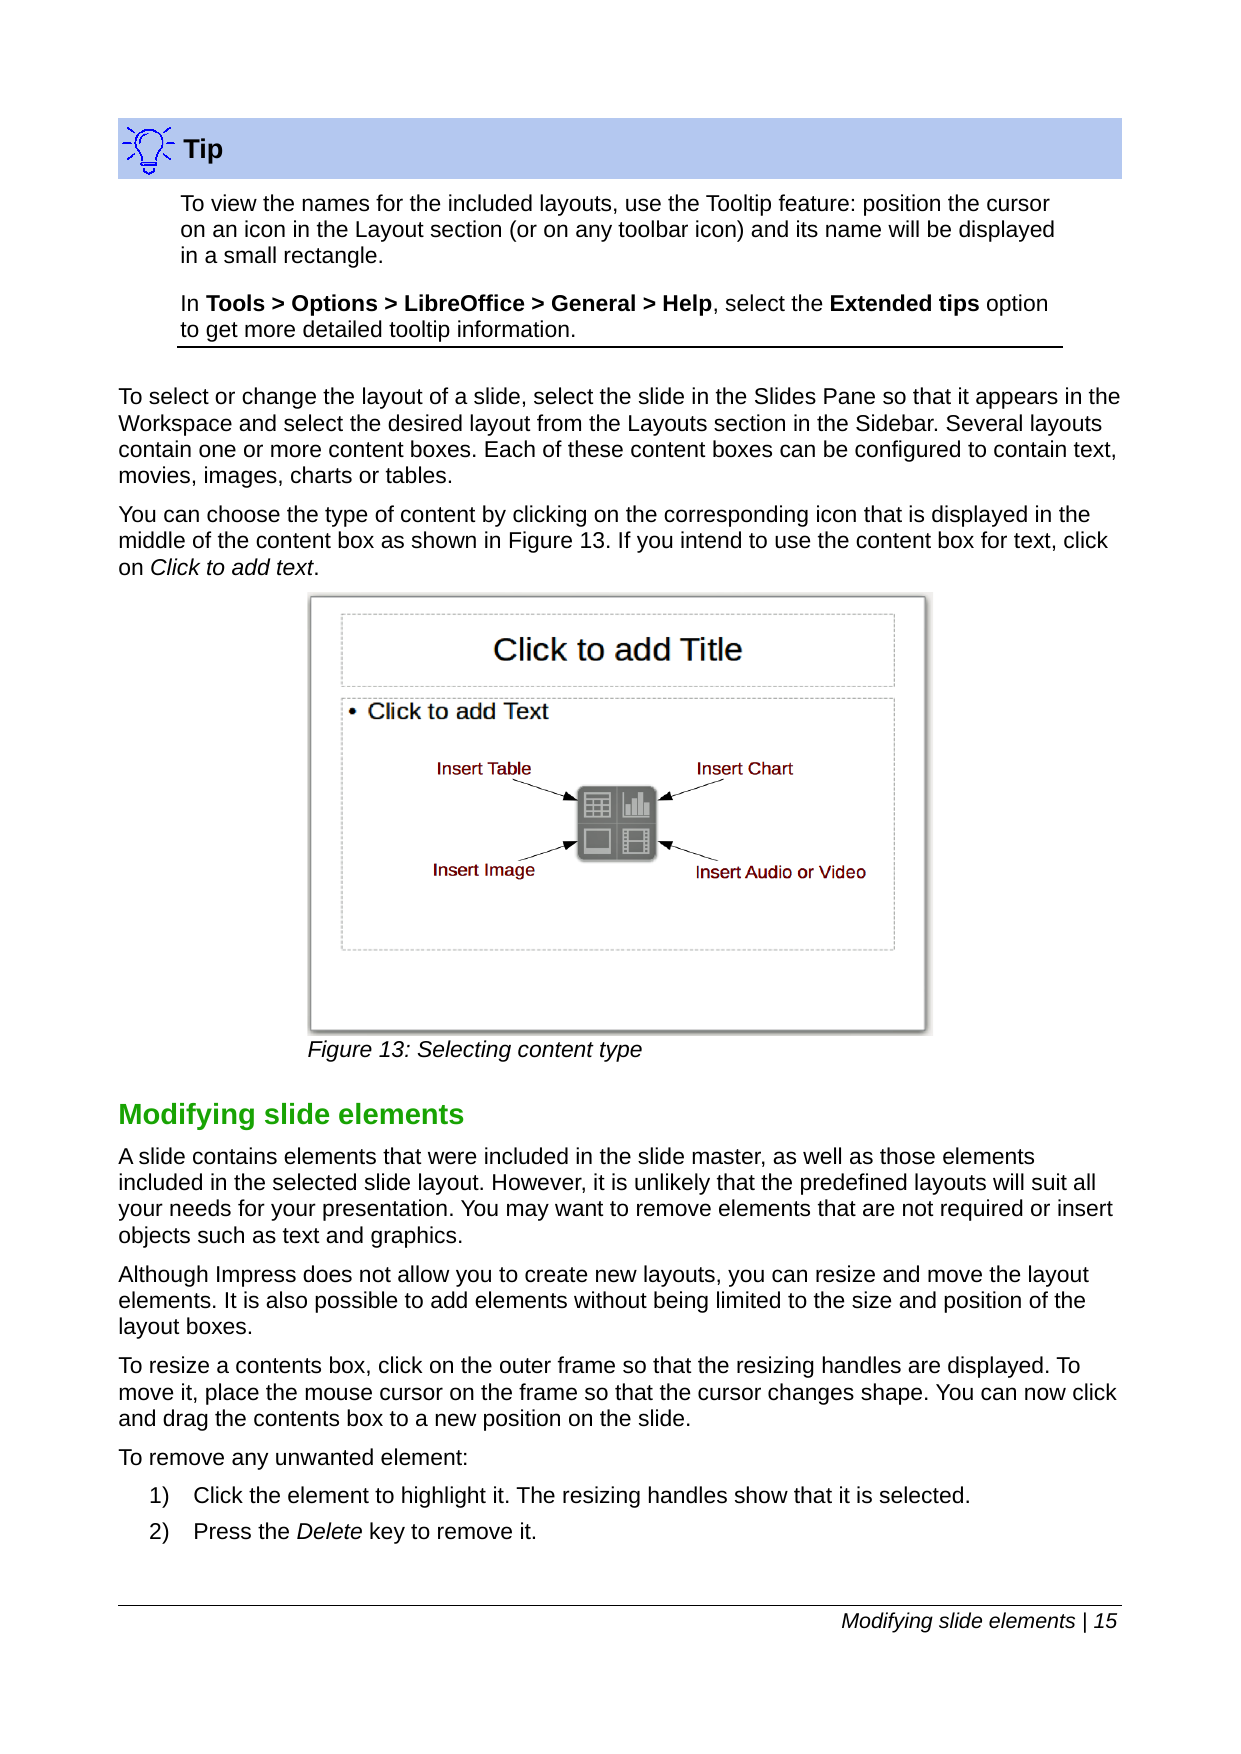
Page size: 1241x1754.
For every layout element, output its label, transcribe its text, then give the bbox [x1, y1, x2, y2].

subtitle Tip [118, 118, 1122, 179]
text You can choose the type of content by clicking on the corresponding icon that is displayed in the middle of the content box as shown in Figure 13. If you intend to use the content box for text, click on Click to add text. [118, 501, 1122, 580]
list Click the element to highlight it. The resizing handles show that it is selected. [169, 1482, 1122, 1509]
list To remove any unwanted element: [118, 1444, 1122, 1470]
text A slide contains elements that were included in the slide master, as well as those elements included in the selected slide layout. However, it is unlikely that the predefined layouts will suit all your needs for your presentation. You may want to remove elements that are not required or insert objects such as text and graphics. [118, 1143, 1122, 1248]
picture [307, 592, 934, 1036]
text Although Impress does not allow you to create new layouts, you can resize and move the layout elements. It is also possible to add elements without being limited to the size and position of the layout boxes. [118, 1261, 1122, 1339]
text Figure 13: Selecting content type [307, 1036, 933, 1062]
text To select or change the layout of a slide, select the slide in the Slides Pane so that it appears in the Workspace and select the desired layout from the Layouts section in the Sidebar. Several layouts contain one or more content boxes. Each of these content boxes can be configured to contain text, movies, images, charts or tables. [118, 383, 1122, 488]
picture [119, 119, 179, 179]
text In Tools > Options > LibreOffice > General > Help, select the Extended tips option to get more detailed tooltip information. [177, 287, 1063, 346]
subtitle Modifying slide elements [118, 1097, 1122, 1131]
text To view the names for the included layouts, use the Tooltip feature: position the cursor on an icon in the Layout section (or on any toolbar icon) and its name will be displayed in a small rectangle. [177, 187, 1063, 269]
text To resize a contents box, click on the outer frame so that the resizing handles are displayed. To move it, place the mouse cursor on the frame so that the cursor changes shape. You can now click and drag the contents box to a new position on the slide. [118, 1352, 1122, 1431]
list Press the Delete key to remove it. [169, 1518, 1122, 1544]
